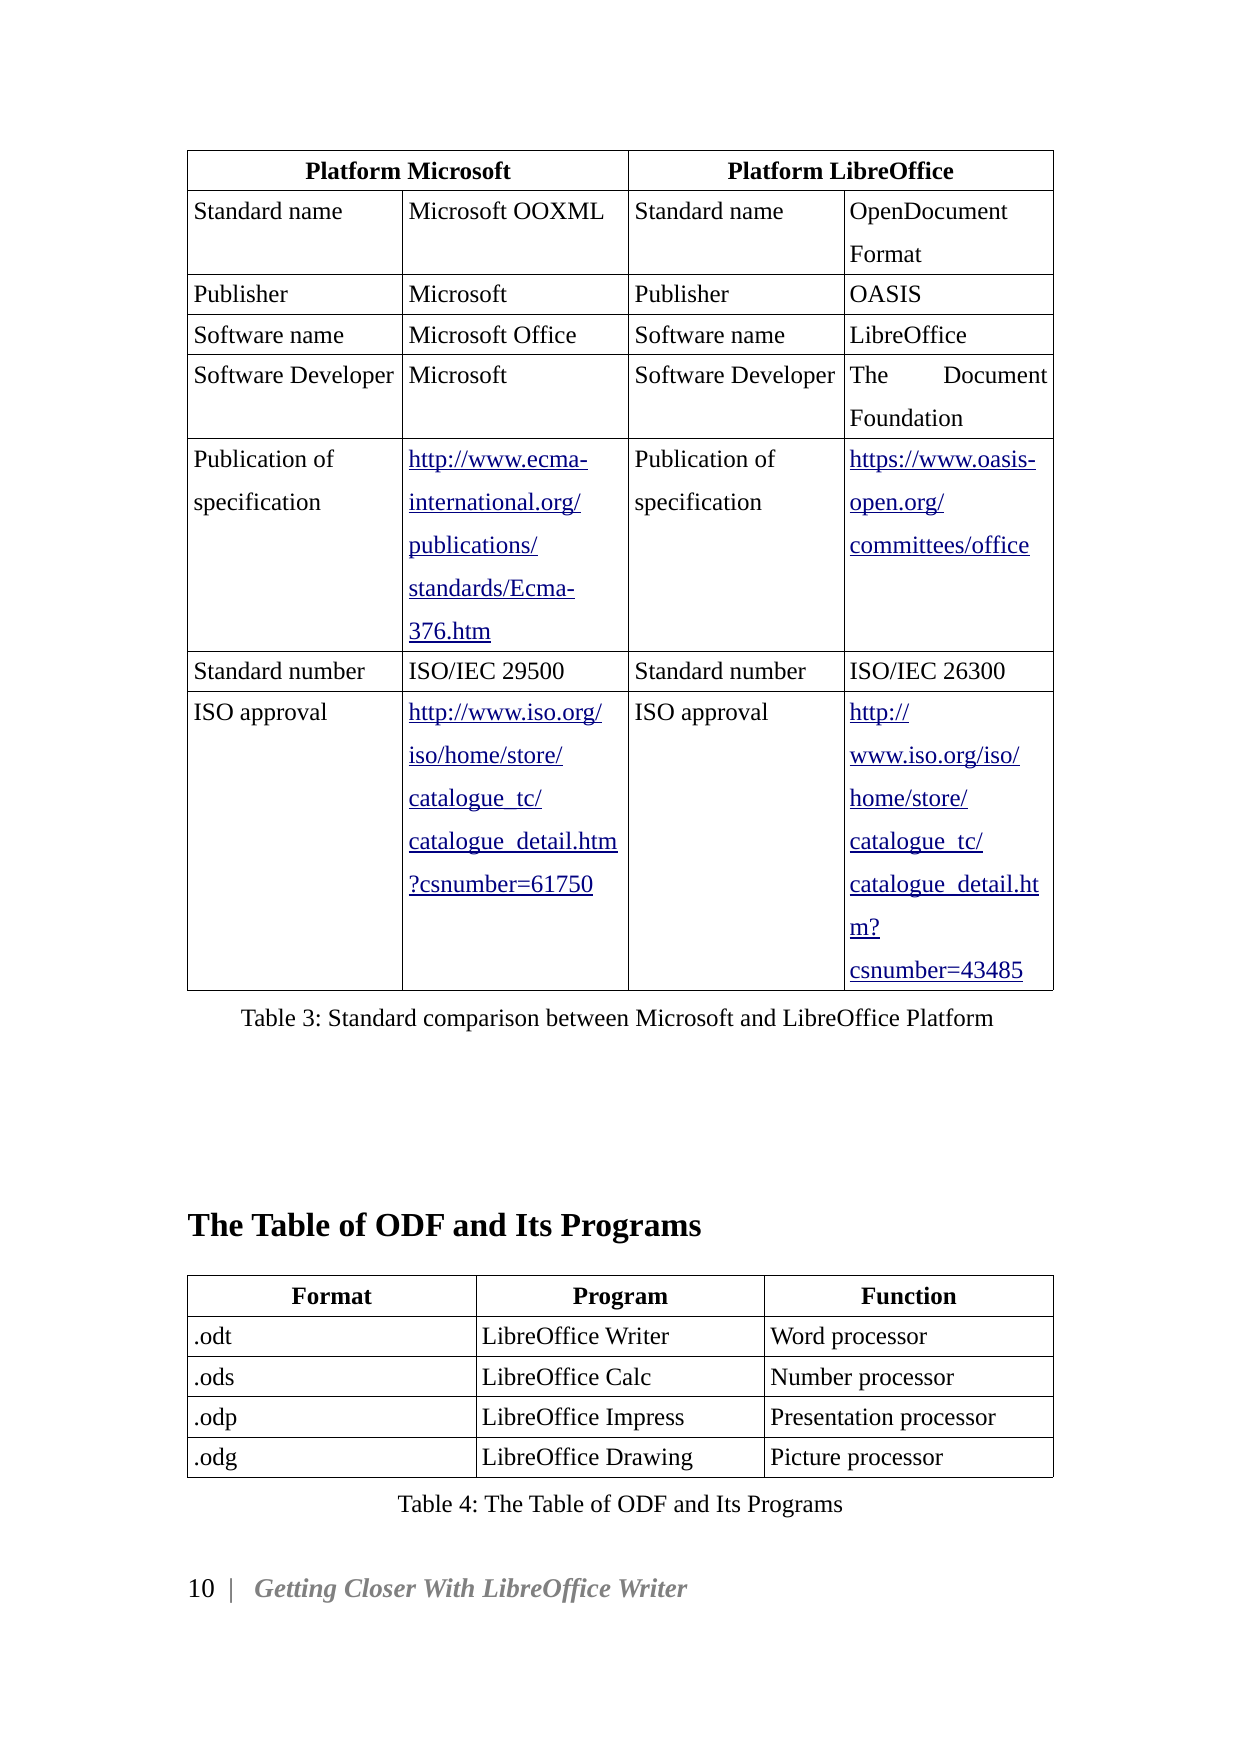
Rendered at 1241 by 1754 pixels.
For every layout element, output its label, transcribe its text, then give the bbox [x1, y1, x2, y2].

table_cell LibreOffice [845, 315, 1053, 354]
subtitle The Table of ODF and Its Programs [187, 1205, 1053, 1243]
table_cell LibreOffice Writer [477, 1317, 764, 1356]
table_cell Microsoft [403, 355, 628, 438]
table_cell Standard number [188, 652, 402, 691]
table_cell The Document Foundation [845, 355, 1053, 438]
table_cell Software Developer [188, 355, 402, 438]
table_cell LibreOffice Drawing [477, 1438, 764, 1477]
table_header Program [477, 1276, 764, 1316]
table_cell Software name [188, 315, 402, 354]
table_cell .odg [188, 1438, 476, 1477]
table_cell Standard name [629, 191, 844, 274]
table_cell .ods [188, 1357, 476, 1396]
table_cell LibreOffice Calc [477, 1357, 764, 1396]
table_cell ISO approval [188, 692, 402, 990]
table_cell Software Developer [629, 355, 844, 438]
table_cell Software name [629, 315, 844, 354]
text Table 3: Standard comparison between Microsoft and LibreOffice Platform [187, 1003, 1053, 1031]
table_cell Publisher [188, 275, 402, 314]
table_cell http://www.iso.org/iso/home/store/catalogue_tc/catalogue_detail.htm?csnumber=61750 [403, 692, 628, 990]
text Table 4: The Table of ODF and Its Programs [187, 1489, 1053, 1518]
table_cell Publication of specification [188, 439, 402, 651]
table_header Format [188, 1276, 476, 1316]
table_header Function [765, 1276, 1053, 1316]
table_cell Standard name [188, 191, 402, 274]
table_cell ISO/IEC 26300 [845, 652, 1053, 691]
table_header Platform Microsoft [188, 151, 628, 190]
table_cell Word processor [765, 1317, 1053, 1356]
table_cell ISO approval [629, 692, 844, 990]
table_cell LibreOffice Impress [477, 1397, 764, 1437]
table_cell Number processor [765, 1357, 1053, 1396]
table_cell OpenDocument Format [845, 191, 1053, 274]
table_cell Microsoft OOXML [403, 191, 628, 274]
table_cell Publisher [629, 275, 844, 314]
table_cell https://www.oasis-open.org/committees/office [845, 439, 1053, 651]
table_cell Microsoft [403, 275, 628, 314]
table_cell http://www.iso.org/iso/home/store/catalogue_tc/catalogue_detail.htm?csnumber=43485 [845, 692, 1053, 990]
table_cell Microsoft Office [403, 315, 628, 354]
table_cell Picture processor [765, 1438, 1053, 1477]
table_cell Presentation processor [765, 1397, 1053, 1437]
table_cell .odp [188, 1397, 476, 1437]
table_cell ISO/IEC 29500 [403, 652, 628, 691]
table_cell .odt [188, 1317, 476, 1356]
table_header Platform LibreOffice [629, 151, 1053, 190]
table_cell Standard number [629, 652, 844, 691]
table_cell http://www.ecma-international.org/publications/standards/Ecma-376.htm [403, 439, 628, 651]
table_cell OASIS [845, 275, 1053, 314]
table_cell Publication of specification [629, 439, 844, 651]
